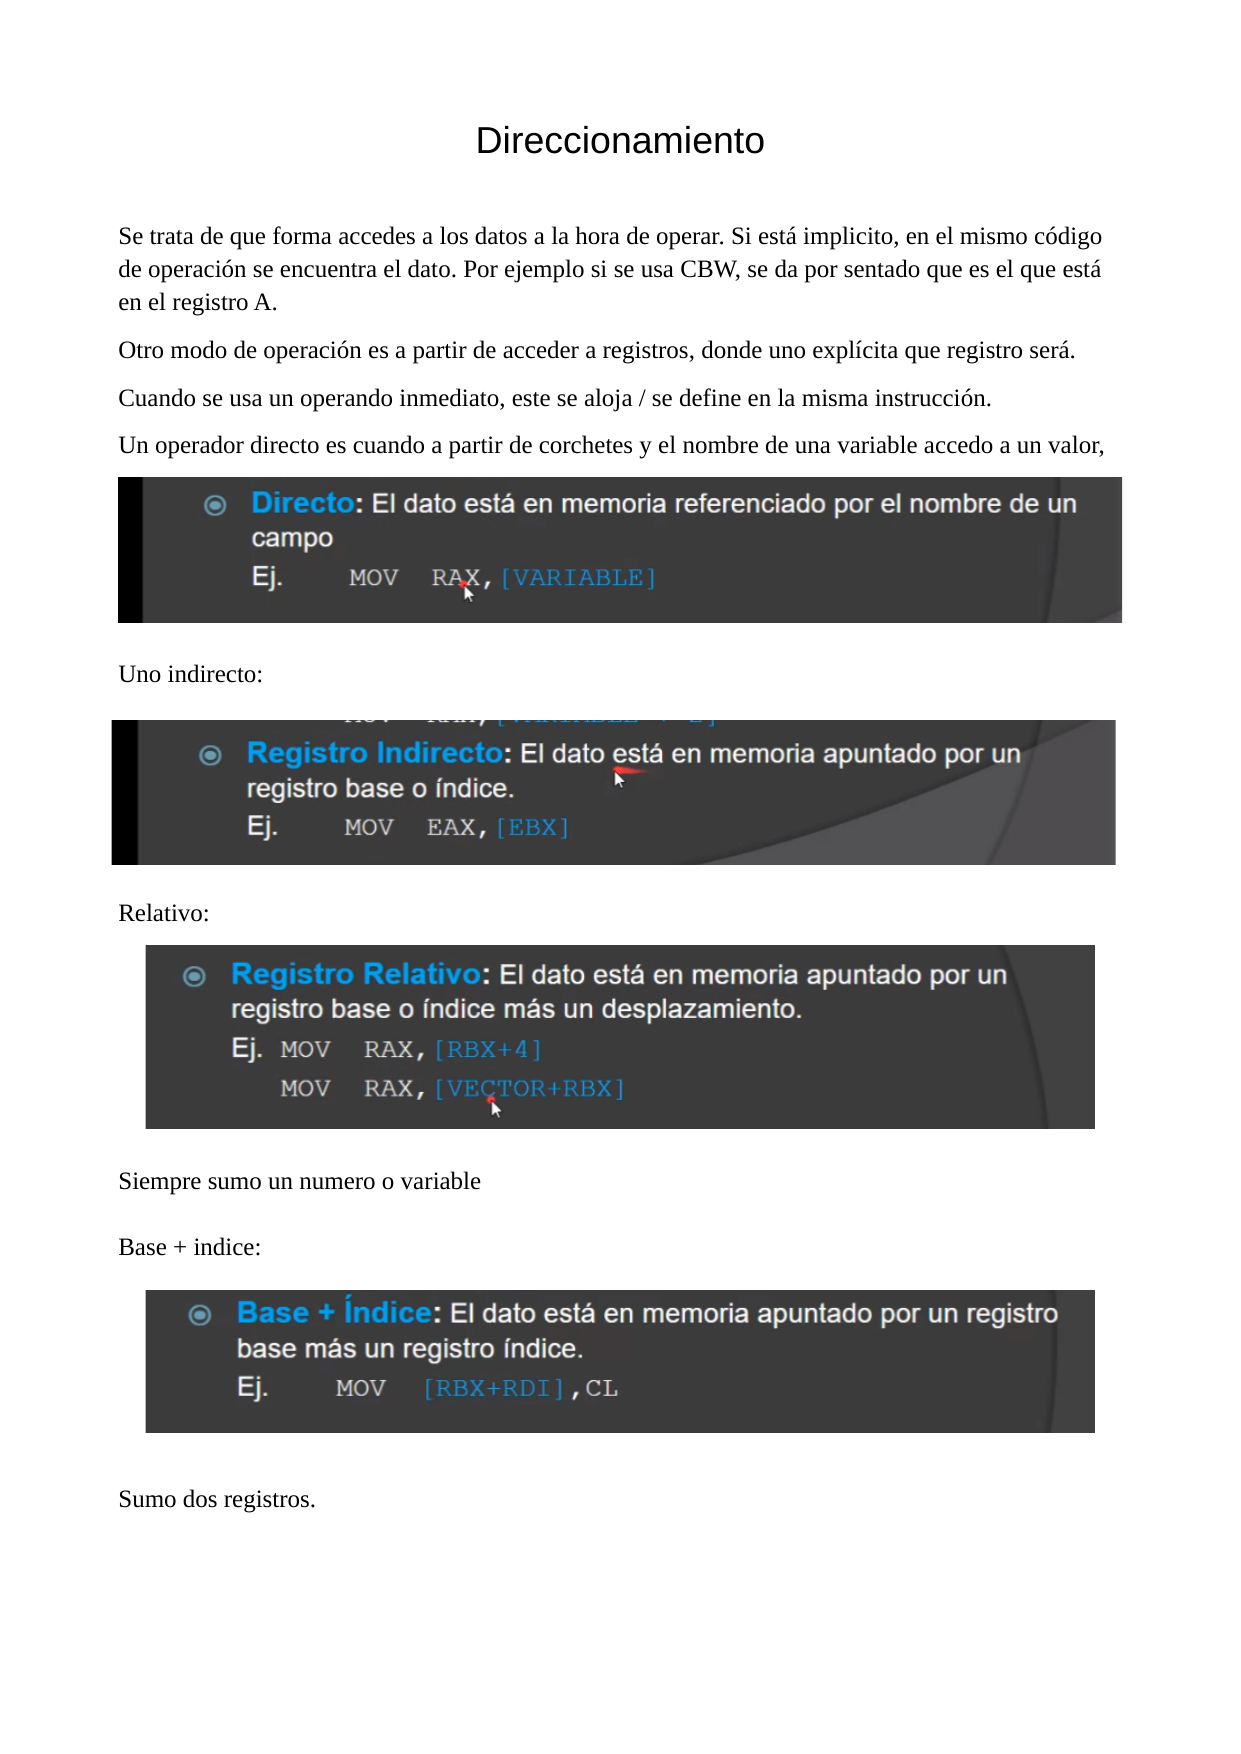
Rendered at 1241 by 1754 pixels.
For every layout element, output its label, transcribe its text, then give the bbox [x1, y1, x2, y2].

picture [118, 477, 1123, 623]
picture [145, 945, 1095, 1129]
text Cuando se usa un operando inmediato, este se aloja / se define en la misma instrucción. [118, 383, 1122, 411]
text Un operador directo es cuando a partir de corchetes y el nombre de una variable accedo a un valor, [118, 430, 1122, 459]
text Siempre sumo un numero o variable Base + indice: [118, 945, 1122, 1261]
text Otro modo de operación es a partir de acceder a registros, donde uno explícita que registro será. [118, 335, 1122, 364]
text Uno indirecto: Relativo: [118, 623, 1122, 926]
picture [111, 720, 1116, 865]
picture [145, 1290, 1095, 1433]
subtitle Direccionamiento [118, 118, 1122, 161]
text Sumo dos registros. [118, 1484, 1122, 1612]
text Se trata de que forma accedes a los datos a la hora de operar. Si está implicito, en el mismo código de operación se encuentra el dato. Por ejemplo si se usa CBW, se da por sentado que es el que está en el registro A. [118, 221, 1122, 316]
